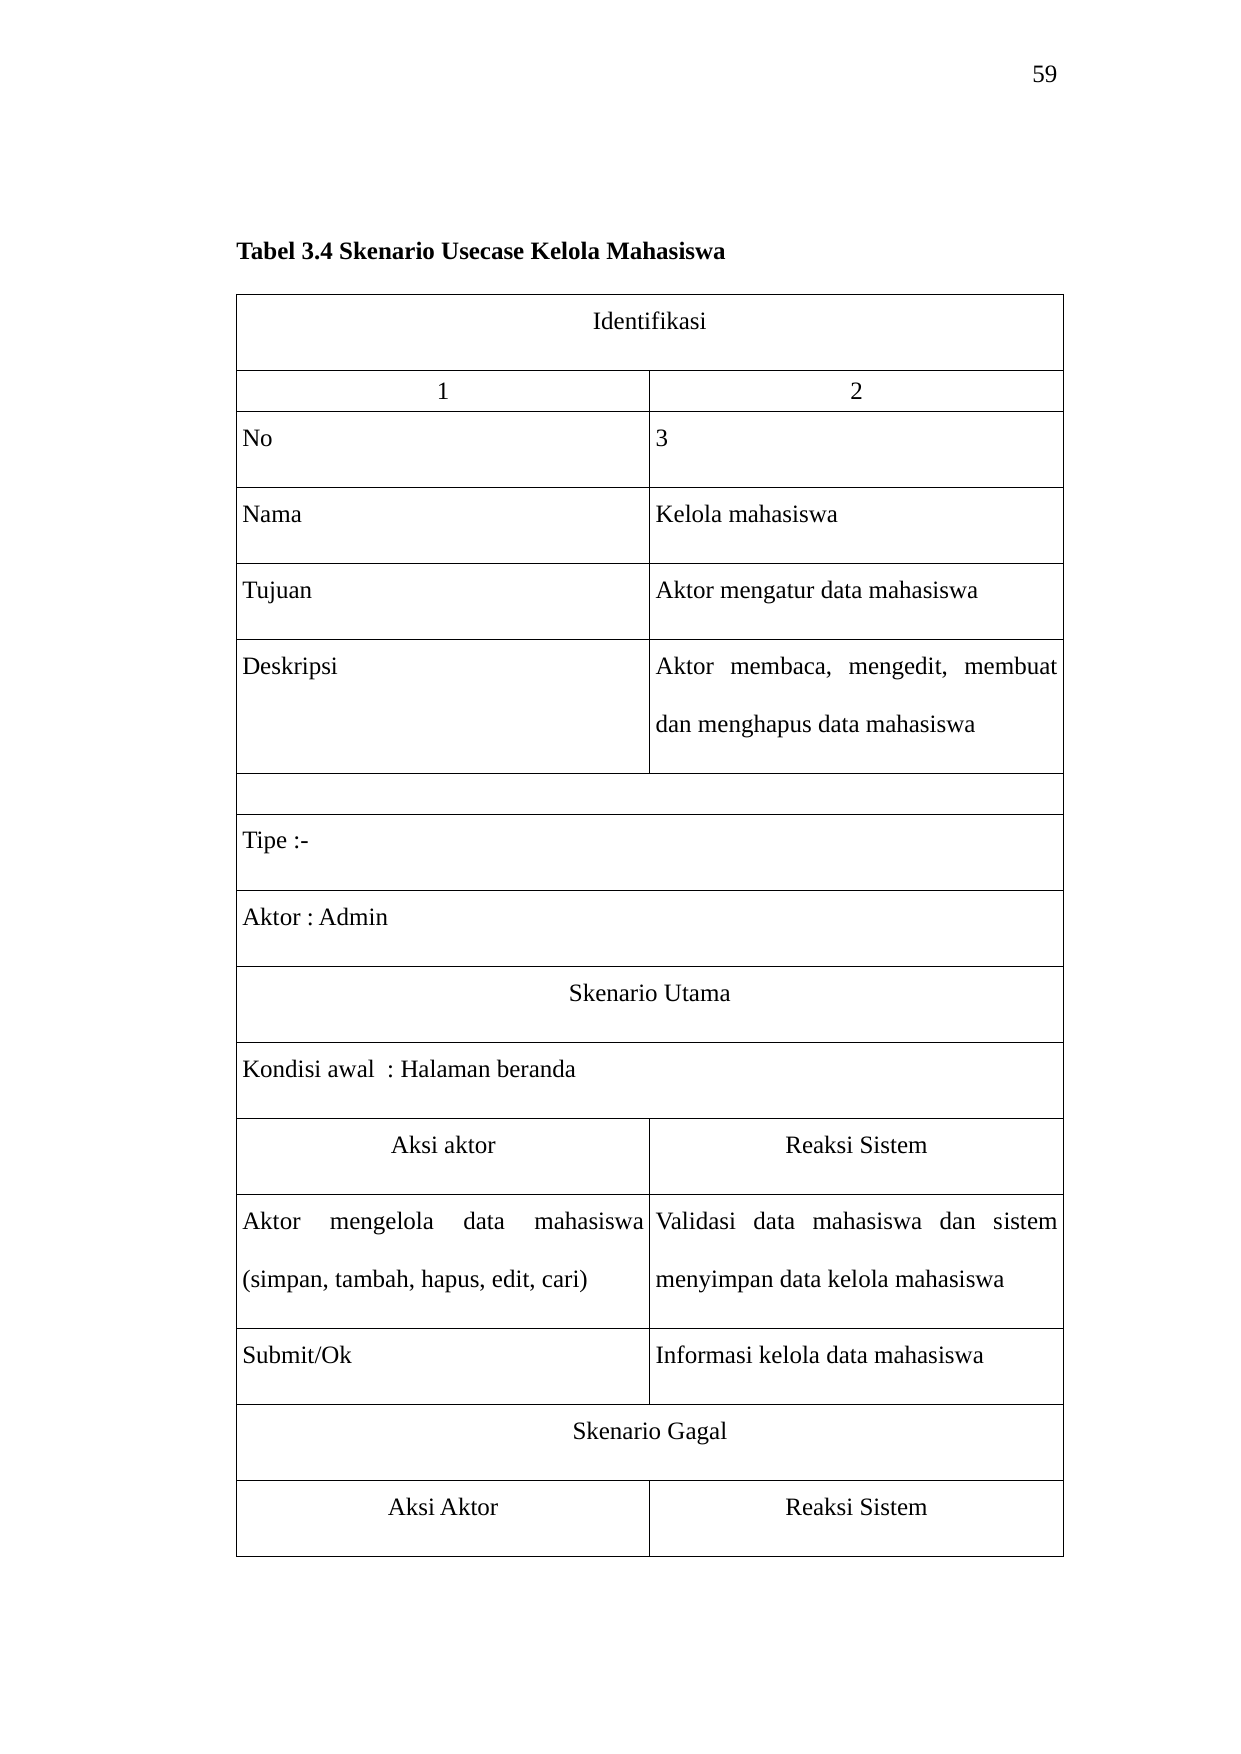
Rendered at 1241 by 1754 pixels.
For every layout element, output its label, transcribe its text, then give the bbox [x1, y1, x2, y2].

table_cell Nama [237, 488, 649, 563]
table_cell 1 [237, 371, 649, 411]
table_cell Aksi aktor [237, 1119, 649, 1194]
table_cell [237, 774, 1063, 813]
table_cell 3 [650, 412, 1063, 487]
table_cell Deskripsi [237, 640, 649, 773]
text Tabel 3.4 Skenario Usecase Kelola Mahasiswa [236, 236, 1063, 265]
table_cell Informasi kelola data mahasiswa [650, 1329, 1063, 1404]
table_cell Reaksi Sistem [650, 1481, 1063, 1556]
table_cell Validasi data mahasiswa dan sistem menyimpan data kelola mahasiswa [650, 1195, 1063, 1328]
table_cell No [237, 412, 649, 487]
table_cell Aktor membaca, mengedit, membuat dan menghapus data mahasiswa [650, 640, 1063, 773]
table_cell Aktor mengatur data mahasiswa [650, 564, 1063, 639]
table_cell Kondisi awal : Halaman beranda [237, 1043, 1063, 1118]
table_cell Reaksi Sistem [650, 1119, 1063, 1194]
table_cell Aksi Aktor [237, 1481, 649, 1556]
table_cell Submit/Ok [237, 1329, 649, 1404]
table_cell Tipe :- [237, 815, 1063, 889]
table_cell Kelola mahasiswa [650, 488, 1063, 563]
table_cell 2 [650, 371, 1063, 411]
table_cell Aktor mengelola data mahasiswa (simpan, tambah, hapus, edit, cari) [237, 1195, 649, 1328]
table_cell Tujuan [237, 564, 649, 639]
table_header Identifikasi [237, 295, 1063, 370]
table_cell Skenario Utama [237, 967, 1063, 1042]
table_cell Skenario Gagal [237, 1405, 1063, 1480]
table_cell Aktor : Admin [237, 891, 1063, 966]
